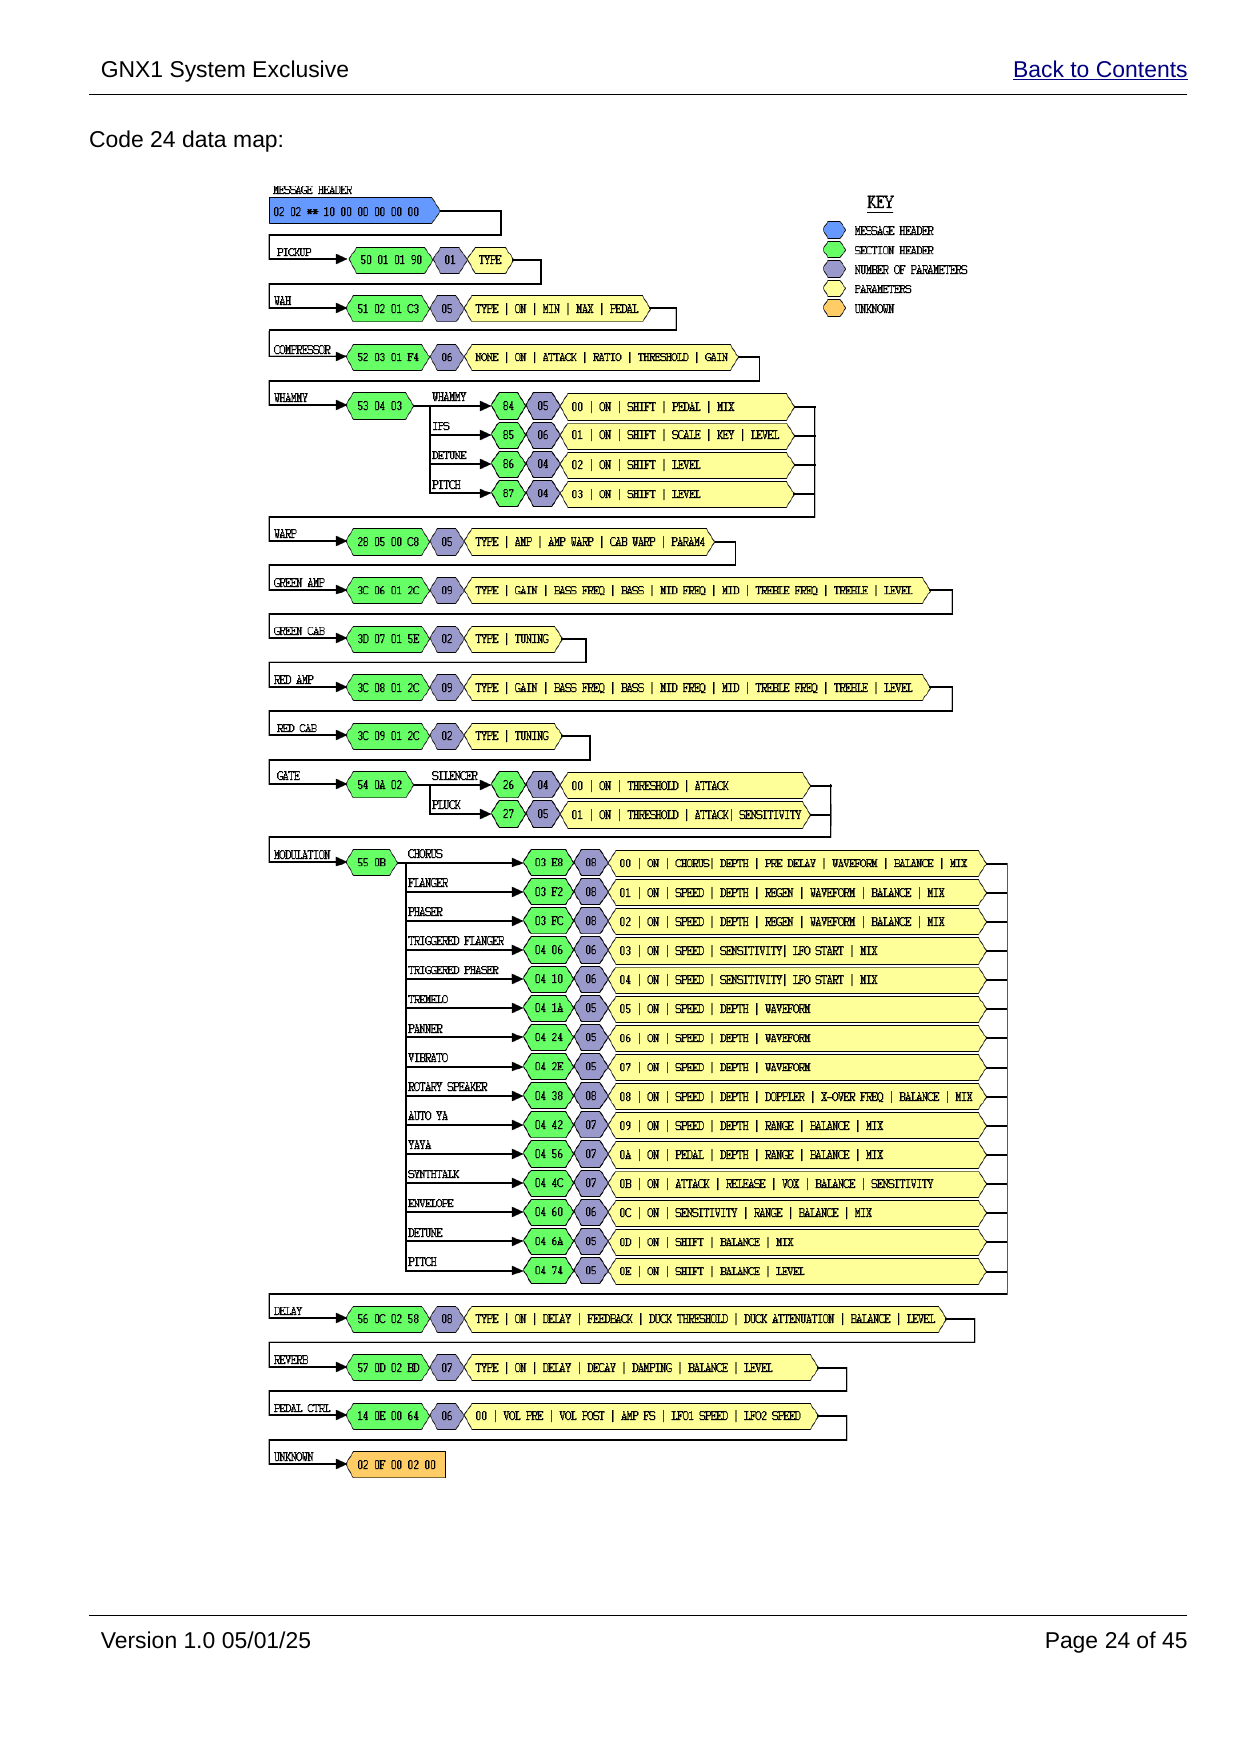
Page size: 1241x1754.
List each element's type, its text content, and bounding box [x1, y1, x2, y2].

text Code 24 data map: [89, 126, 1187, 153]
picture [268, 186, 1008, 1478]
